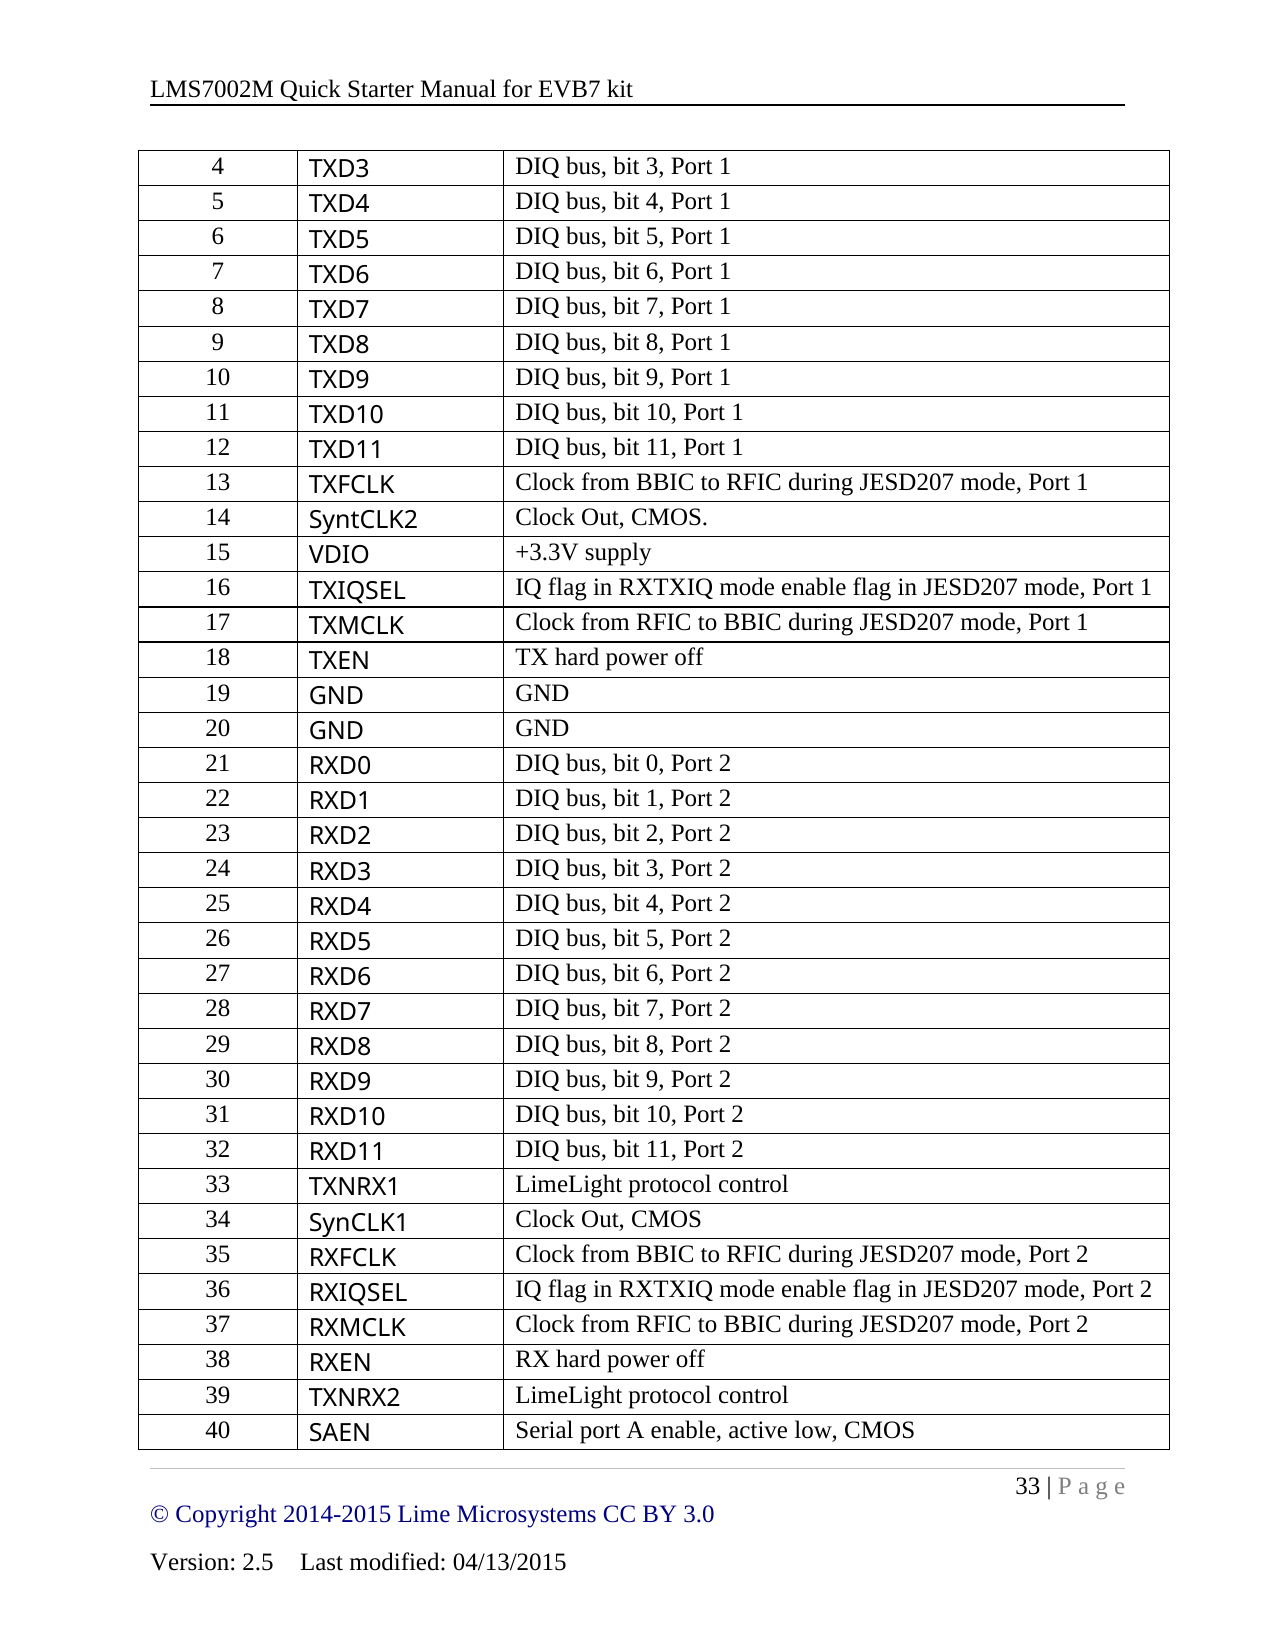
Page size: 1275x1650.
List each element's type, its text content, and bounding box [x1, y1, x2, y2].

table_cell TXMCLK [298, 608, 503, 641]
table_cell RXD5 [298, 923, 503, 957]
table_cell Clock from BBIC to RFIC during JESD207 mode, Port 2 [504, 1239, 1169, 1273]
table_cell TXD10 [298, 397, 503, 431]
table_cell 10 [139, 362, 297, 396]
table_cell RX hard power off [504, 1345, 1169, 1379]
table_cell 30 [139, 1064, 297, 1098]
table_cell 7 [139, 256, 297, 290]
table_cell RXFCLK [298, 1239, 503, 1273]
table_cell 14 [139, 502, 297, 536]
table_cell 36 [139, 1274, 297, 1308]
table_cell TXD11 [298, 432, 503, 466]
table_cell 23 [139, 818, 297, 852]
table_cell DIQ bus, bit 10, Port 2 [504, 1099, 1169, 1133]
table_cell DIQ bus, bit 10, Port 1 [504, 397, 1169, 431]
table_cell 34 [139, 1204, 297, 1238]
table_cell DIQ bus, bit 6, Port 1 [504, 256, 1169, 290]
table_cell TXD3 [298, 151, 503, 185]
table_cell 28 [139, 994, 297, 1028]
table_cell DIQ bus, bit 11, Port 2 [504, 1134, 1169, 1168]
table_cell RXD6 [298, 959, 503, 992]
table_cell DIQ bus, bit 3, Port 2 [504, 853, 1169, 887]
table_cell TXD4 [298, 186, 503, 220]
table_cell LimeLight protocol control [504, 1380, 1169, 1414]
table_cell DIQ bus, bit 1, Port 2 [504, 783, 1169, 817]
table_cell Clock Out, CMOS. [504, 502, 1169, 536]
table_cell TXNRX2 [298, 1380, 503, 1414]
table_cell 33 [139, 1169, 297, 1203]
table_cell TXD6 [298, 256, 503, 290]
table_cell Clock from BBIC to RFIC during JESD207 mode, Port 1 [504, 467, 1169, 501]
table_cell Clock from RFIC to BBIC during JESD207 mode, Port 1 [504, 608, 1169, 641]
table_cell DIQ bus, bit 8, Port 2 [504, 1029, 1169, 1063]
table_cell RXD3 [298, 853, 503, 887]
table_cell 27 [139, 959, 297, 992]
table_cell +3.3V supply [504, 537, 1169, 571]
table_cell DIQ bus, bit 0, Port 2 [504, 748, 1169, 782]
table_cell RXD11 [298, 1134, 503, 1168]
table_cell RXIQSEL [298, 1274, 503, 1308]
table_cell 21 [139, 748, 297, 782]
table_cell TXNRX1 [298, 1169, 503, 1203]
table_cell 26 [139, 923, 297, 957]
table_cell LimeLight protocol control [504, 1169, 1169, 1203]
table_cell 22 [139, 783, 297, 817]
table_cell GND [504, 678, 1169, 712]
table_cell GND [298, 713, 503, 747]
table_cell DIQ bus, bit 5, Port 2 [504, 923, 1169, 957]
table_cell Clock Out, CMOS [504, 1204, 1169, 1238]
table_cell 40 [139, 1415, 297, 1449]
table_cell RXD9 [298, 1064, 503, 1098]
table_cell 17 [139, 608, 297, 641]
table_cell 5 [139, 186, 297, 220]
table_cell DIQ bus, bit 9, Port 2 [504, 1064, 1169, 1098]
table_cell SyntCLK2 [298, 502, 503, 536]
table_cell RXD4 [298, 888, 503, 922]
table_cell TXD5 [298, 221, 503, 255]
table_cell TXD9 [298, 362, 503, 396]
table_cell 8 [139, 291, 297, 326]
table_cell 39 [139, 1380, 297, 1414]
table_cell RXD2 [298, 818, 503, 852]
table_cell 18 [139, 643, 297, 677]
table_cell RXD0 [298, 748, 503, 782]
table_cell 15 [139, 537, 297, 571]
table_cell IQ flag in RXTXIQ mode enable flag in JESD207 mode, Port 2 [504, 1274, 1169, 1308]
table_cell DIQ bus, bit 7, Port 1 [504, 291, 1169, 326]
table_cell VDIO [298, 537, 503, 571]
table_cell 35 [139, 1239, 297, 1273]
table_cell TXD7 [298, 291, 503, 326]
table_cell GND [504, 713, 1169, 747]
table_cell RXMCLK [298, 1310, 503, 1343]
table_cell DIQ bus, bit 7, Port 2 [504, 994, 1169, 1028]
table_cell 25 [139, 888, 297, 922]
table_cell 11 [139, 397, 297, 431]
table_cell Serial port A enable, active low, CMOS [504, 1415, 1169, 1449]
table_cell RXD1 [298, 783, 503, 817]
table_cell TXIQSEL [298, 572, 503, 606]
table_cell RXEN [298, 1345, 503, 1379]
table_cell 12 [139, 432, 297, 466]
table_cell 20 [139, 713, 297, 747]
table_cell TXD8 [298, 327, 503, 361]
table_cell 32 [139, 1134, 297, 1168]
table_cell RXD10 [298, 1099, 503, 1133]
table_cell DIQ bus, bit 8, Port 1 [504, 327, 1169, 361]
table_cell IQ flag in RXTXIQ mode enable flag in JESD207 mode, Port 1 [504, 572, 1169, 606]
table_cell 38 [139, 1345, 297, 1379]
table_cell 13 [139, 467, 297, 501]
table_cell 31 [139, 1099, 297, 1133]
table_cell GND [298, 678, 503, 712]
table_cell DIQ bus, bit 3, Port 1 [504, 151, 1169, 185]
table_cell 6 [139, 221, 297, 255]
table_cell 9 [139, 327, 297, 361]
table_cell SynCLK1 [298, 1204, 503, 1238]
table_cell TXEN [298, 643, 503, 677]
table_cell 16 [139, 572, 297, 606]
table_cell Clock from RFIC to BBIC during JESD207 mode, Port 2 [504, 1310, 1169, 1343]
table_cell DIQ bus, bit 2, Port 2 [504, 818, 1169, 852]
table_cell 19 [139, 678, 297, 712]
table_cell DIQ bus, bit 4, Port 1 [504, 186, 1169, 220]
table_cell RXD7 [298, 994, 503, 1028]
table_cell DIQ bus, bit 4, Port 2 [504, 888, 1169, 922]
table_cell 37 [139, 1310, 297, 1343]
table_cell TXFCLK [298, 467, 503, 501]
table_cell DIQ bus, bit 11, Port 1 [504, 432, 1169, 466]
table_cell DIQ bus, bit 5, Port 1 [504, 221, 1169, 255]
table_cell TX hard power off [504, 643, 1169, 677]
table_cell 4 [139, 151, 297, 185]
table_cell DIQ bus, bit 6, Port 2 [504, 959, 1169, 992]
table_cell 24 [139, 853, 297, 887]
table_cell 29 [139, 1029, 297, 1063]
table_cell SAEN [298, 1415, 503, 1449]
table_cell DIQ bus, bit 9, Port 1 [504, 362, 1169, 396]
table_cell RXD8 [298, 1029, 503, 1063]
